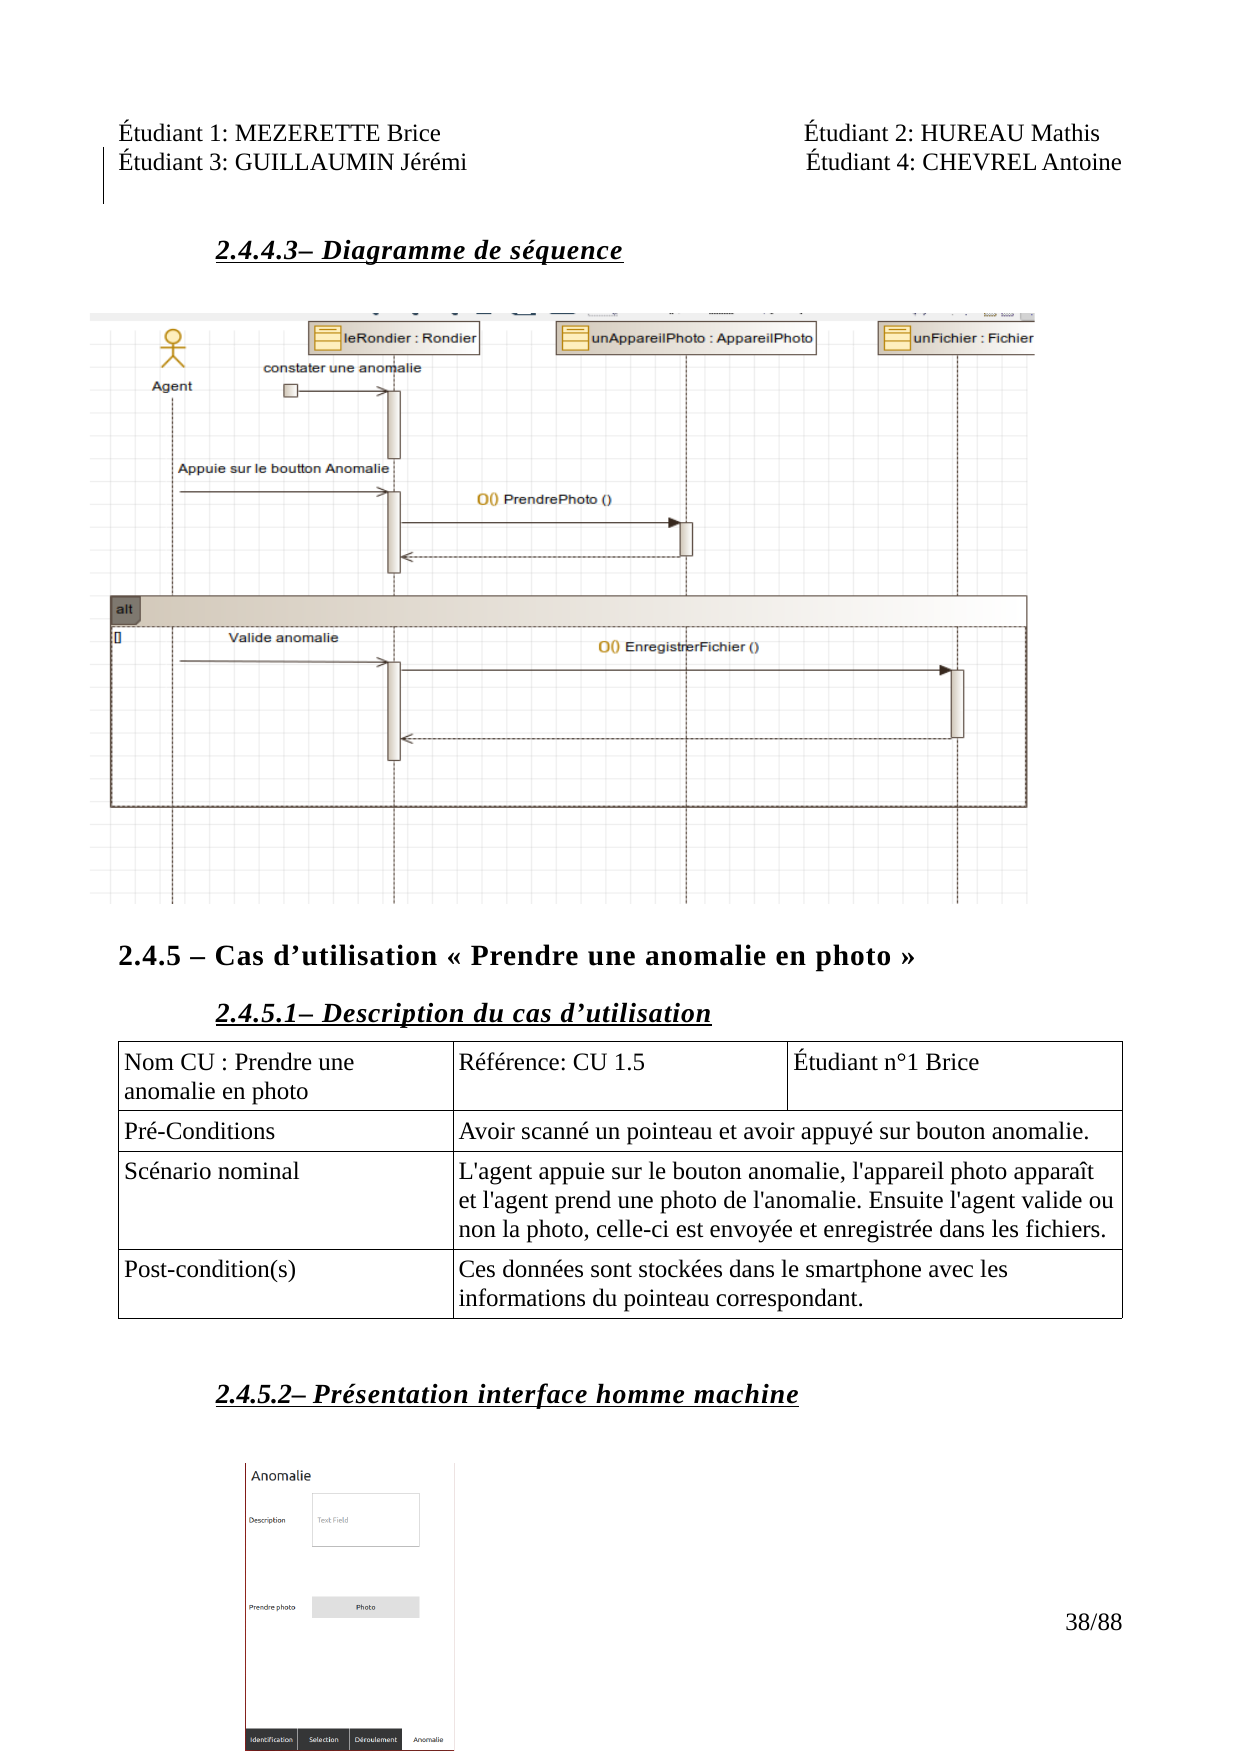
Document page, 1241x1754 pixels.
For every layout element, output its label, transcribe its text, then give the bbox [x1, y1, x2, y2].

table_cell Pré-Conditions [119, 1111, 453, 1151]
subtitle 2.4.5.1– Description du cas d’utilisation [118, 997, 1122, 1029]
picture [89, 313, 1035, 904]
table_cell Scénario nominal [119, 1152, 453, 1248]
table_header Étudiant n°1 Brice [788, 1042, 1122, 1110]
subtitle 2.4.4.3– Diagramme de séquence [118, 234, 1122, 266]
table_cell Post-condition(s) [119, 1250, 453, 1317]
picture [245, 1463, 455, 1751]
subtitle 2.4.5 – Cas d’utilisation « Prendre une anomalie en photo » [118, 938, 1122, 972]
table_header Référence: CU 1.5 [454, 1042, 787, 1110]
table_header Nom CU : Prendre une anomalie en photo [119, 1042, 453, 1110]
subtitle 2.4.5.2– Présentation interface homme machine [118, 1378, 1122, 1410]
table_cell Ces données sont stockées dans le smartphone avec les informations du pointeau correspondant. [454, 1250, 1122, 1317]
table_cell Avoir scanné un pointeau et avoir appuyé sur bouton anomalie. [454, 1111, 1122, 1151]
table_cell L'agent appuie sur le bouton anomalie, l'appareil photo apparaît et l'agent prend une photo de l'anomalie. Ensuite l'agent valide ou non la photo, celle-ci est envoyée et enregistrée dans les fichiers. [454, 1152, 1122, 1248]
